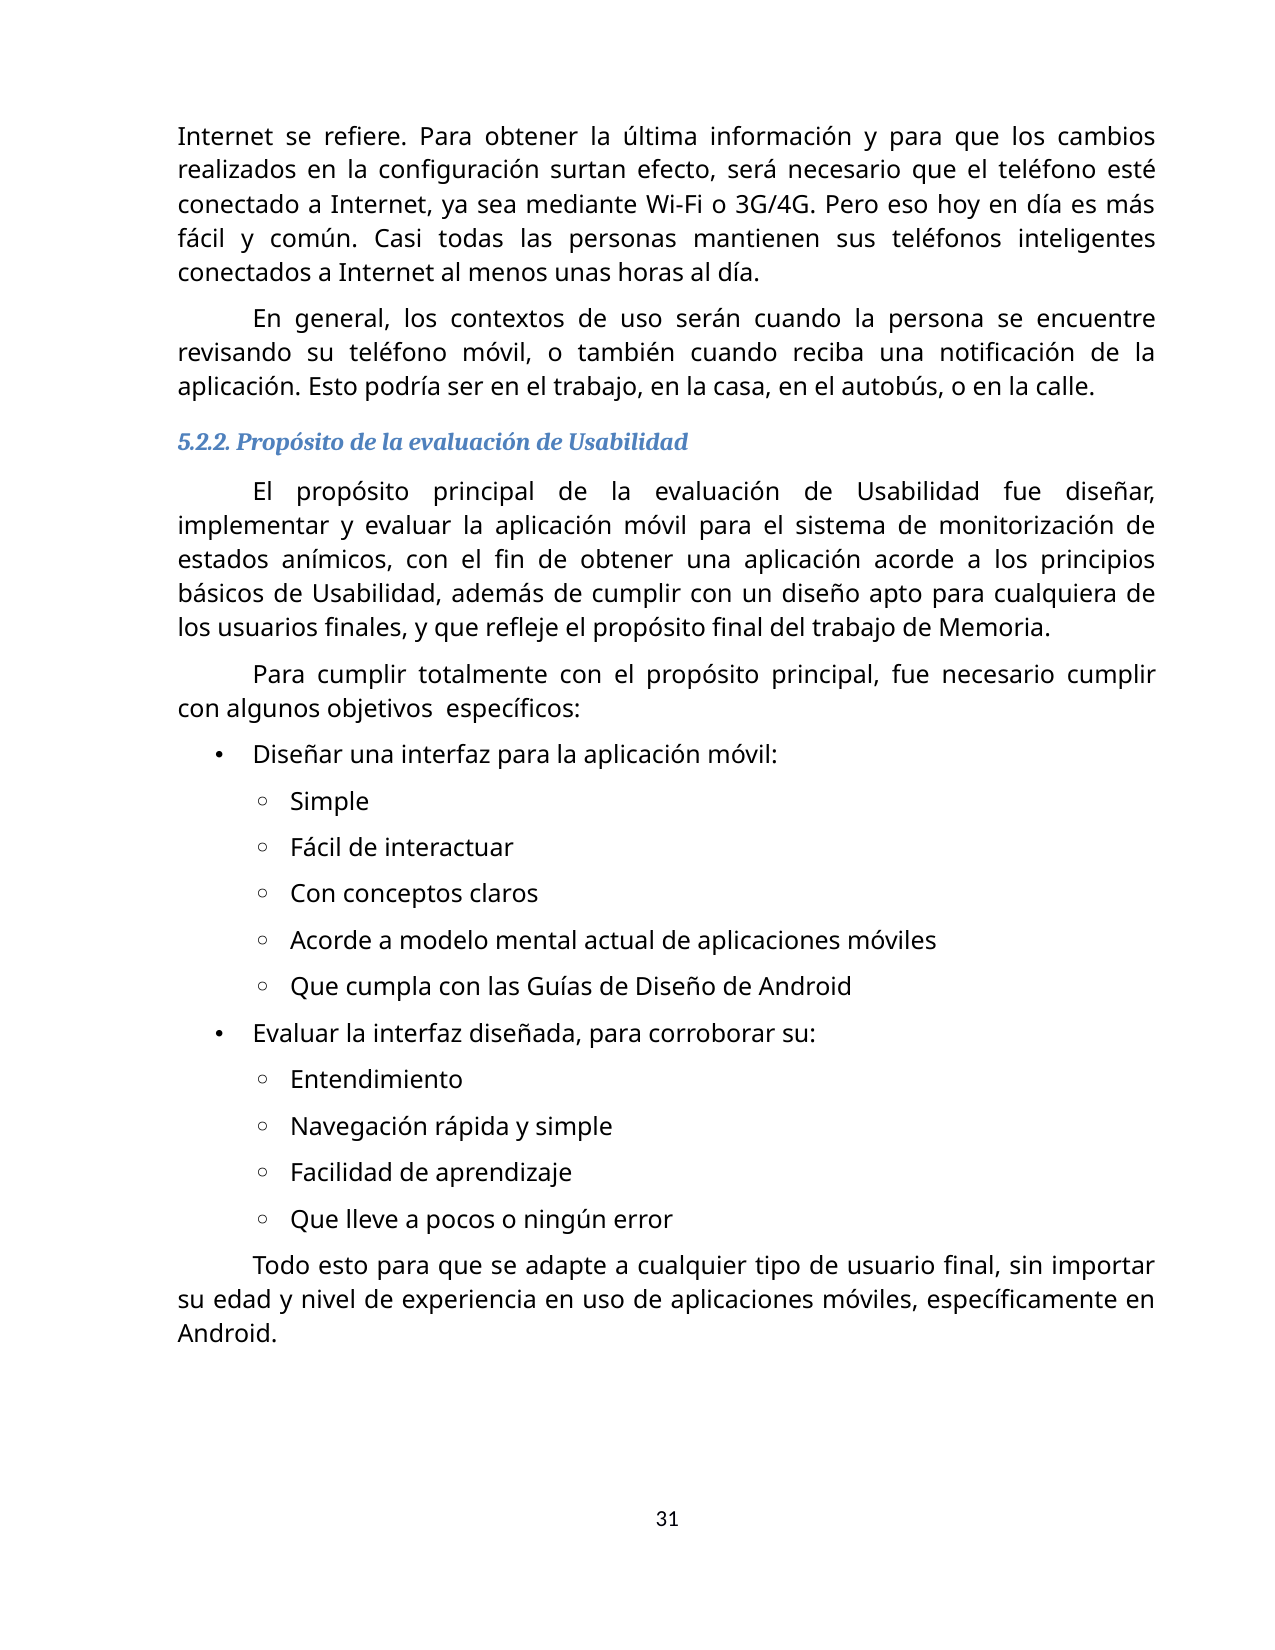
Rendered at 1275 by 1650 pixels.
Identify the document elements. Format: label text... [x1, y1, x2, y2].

text Todo esto para que se adapte a cualquier tipo de usuario final, sin importar su edad y nivel de experiencia en uso de aplicaciones móviles, específicamente en Android. [177, 1248, 1157, 1350]
list Fácil de interactuar [252, 830, 1157, 864]
list Con conceptos claros [252, 876, 1157, 910]
list Diseñar una interfaz para la aplicación móvil: [215, 737, 1157, 771]
text Internet se refiere. Para obtener la última información y para que los cambios realizados en la configuración surtan efecto, será necesario que el teléfono esté conectado a Internet, ya sea mediante Wi-Fi o 3G/4G. Pero eso hoy en día es más fácil y común. Casi todas las personas mantienen sus teléfonos inteligentes conectados a Internet al menos unas horas al día. [177, 118, 1157, 288]
list Evaluar la interfaz diseñada, para corroborar su: [215, 1016, 1157, 1049]
list Navegación rápida y simple [252, 1108, 1157, 1142]
list Simple [252, 783, 1157, 817]
list Que lleve a pocos o ningún error [252, 1201, 1157, 1235]
list Entendimiento [252, 1062, 1157, 1096]
list Que cumpla con las Guías de Diseño de Android [252, 969, 1157, 1003]
text El propósito principal de la evaluación de Usabilidad fue diseñar, implementar y evaluar la aplicación móvil para el sistema de monitorización de estados anímicos, con el fin de obtener una aplicación acorde a los principios básicos de Usabilidad, además de cumplir con un diseño apto para cualquiera de los usuarios finales, y que refleje el propósito final del trabajo de Memoria. [177, 473, 1157, 644]
list Facilidad de aprendizaje [252, 1155, 1157, 1189]
subtitle 5.2.2. Propósito de la evaluación de Usabilidad [177, 428, 1157, 457]
text Para cumplir totalmente con el propósito principal, fue necesario cumplir con algunos objetivos específicos: [177, 656, 1157, 724]
text En general, los contextos de uso serán cuando la persona se encuentre revisando su teléfono móvil, o también cuando reciba una notificación de la aplicación. Esto podría ser en el trabajo, en la casa, en el autobús, o en la calle. [177, 301, 1157, 403]
list Acorde a modelo mental actual de aplicaciones móviles [252, 923, 1157, 957]
